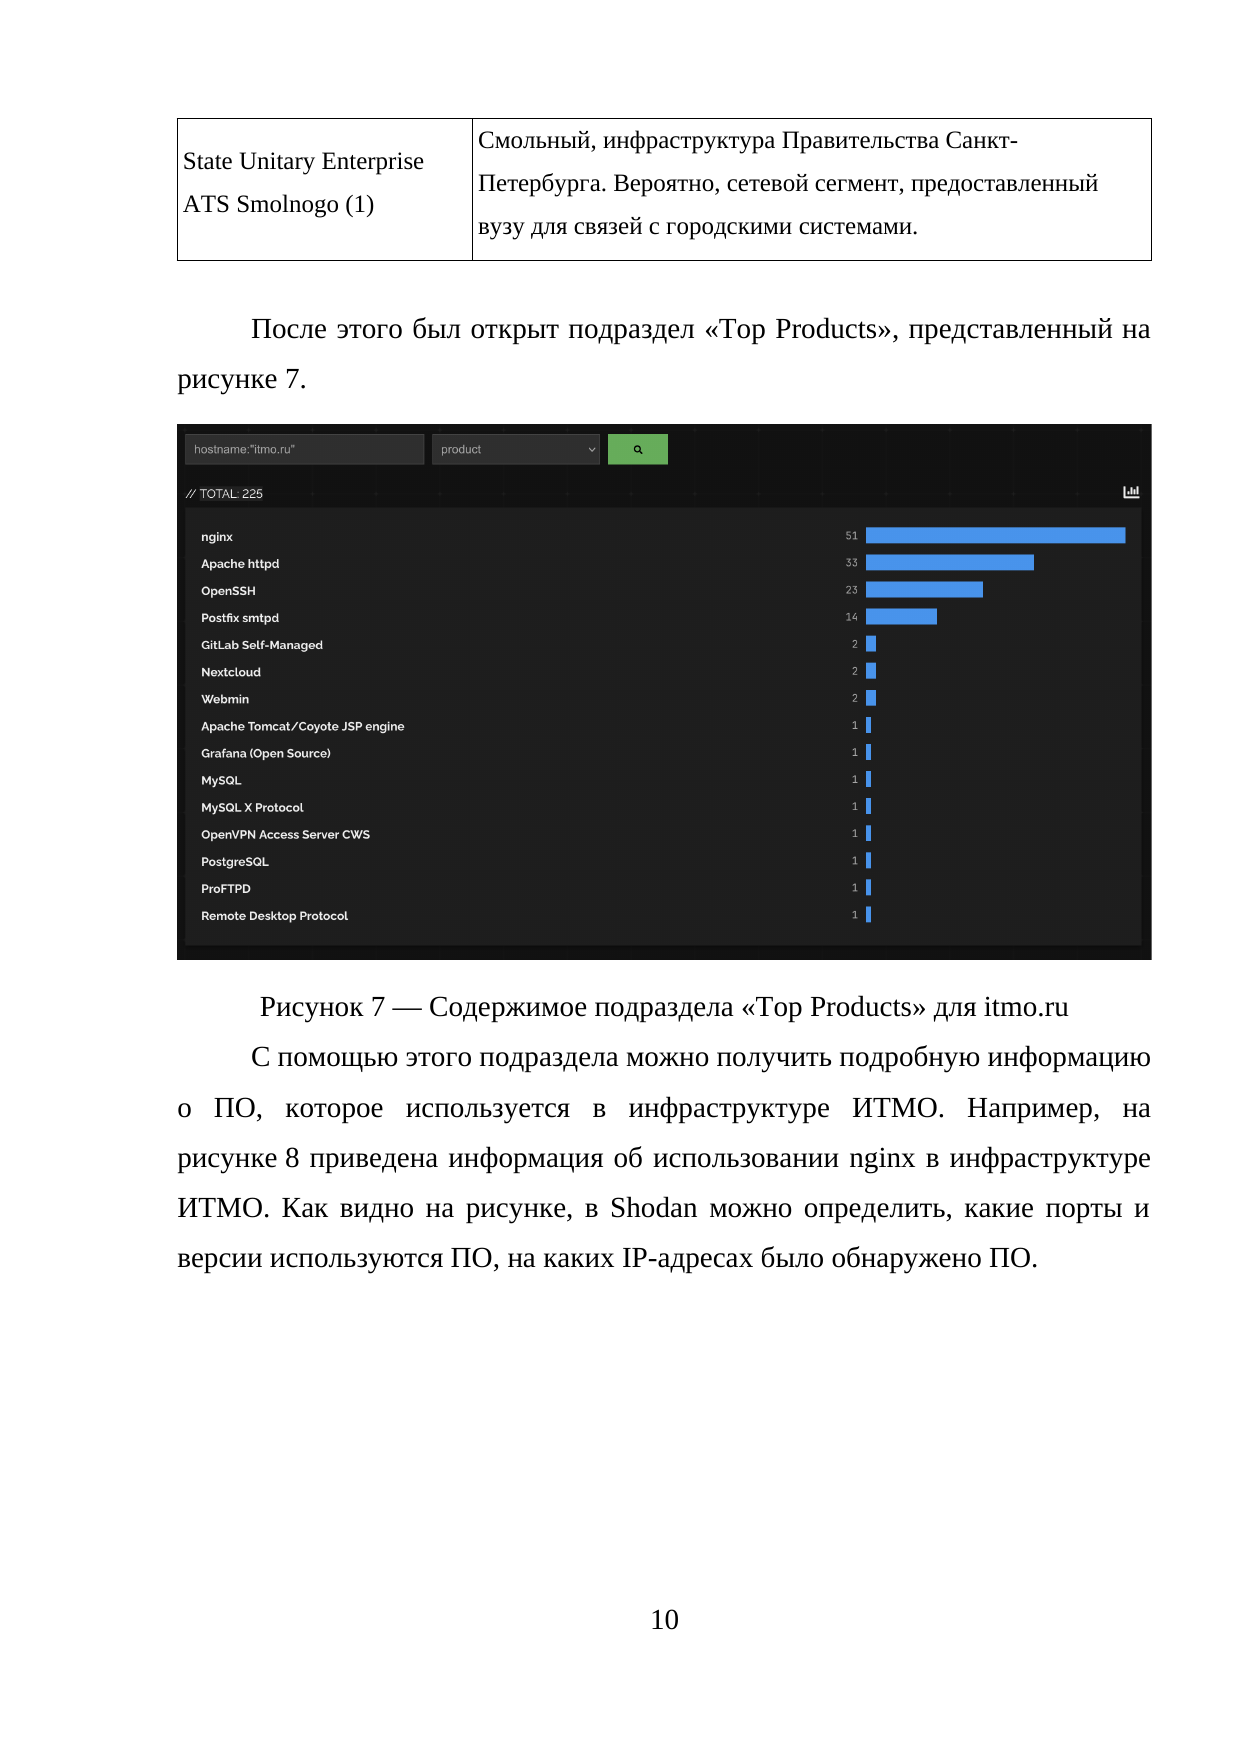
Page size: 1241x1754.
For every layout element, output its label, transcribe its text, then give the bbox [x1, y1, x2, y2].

text С помощью этого подраздела можно получить подробную информацию о ПО, которое используется в инфраструктуре ИТМО. Например, на рисунке 8 приведена информация об использовании nginx в инфраструктуре ИТМО. Как видно на рисунке, в Shodan можно определить, какие порты и версии используются ПО, на каких IP-адресах было обнаружено ПО. [177, 1039, 1152, 1274]
table_cell State Unitary Enterprise ATS Smolnogo (1) [178, 119, 472, 260]
text После этого был открыт подраздел «Top Products», представленный на рисунке 7. [177, 311, 1152, 395]
table_cell Смольный, инфраструктура Правительства Санкт-Петербурга. Вероятно, сетевой сегмент, предоставленный вузу для связей с городскими системами. [473, 119, 1151, 260]
text Рисунок 7 — Содержимое подраздела «Top Products» для itmo.ru [177, 960, 1152, 1023]
picture [177, 424, 1152, 960]
